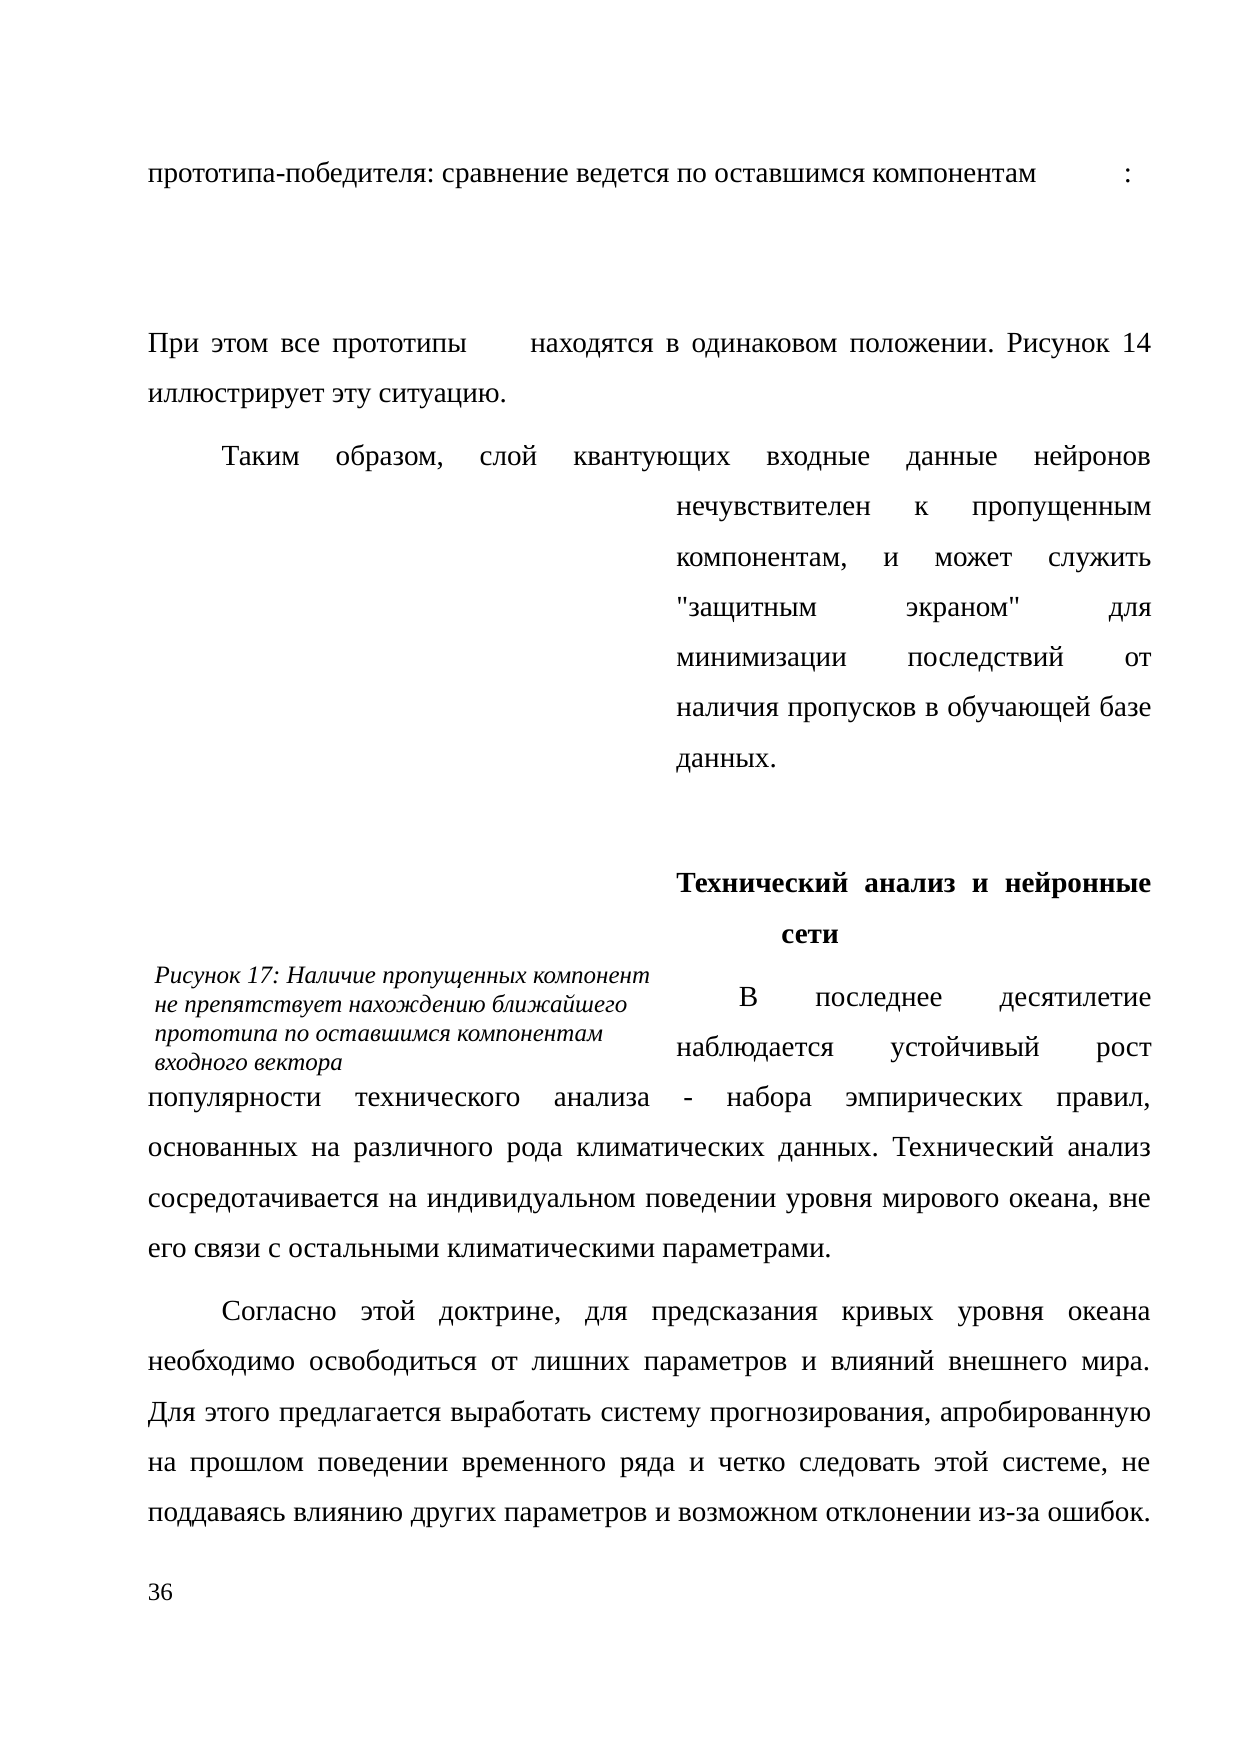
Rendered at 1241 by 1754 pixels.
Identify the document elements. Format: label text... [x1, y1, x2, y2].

text Рисунок 17: Наличие пропущенных компонент не препятствует нахождению ближайшего прототипа по оставшимся компонентам входного вектора [154, 517, 676, 1076]
text Согласно этой доктрине, для предсказания кривых уровня океана необходимо освободиться от лишних параметров и влияний внешнего мира. Для этого предлагается выработать систему прогнозирования, апробированную на прошлом поведении временного ряда и четко следовать этой системе, не поддаваясь влиянию других параметров и возможном отклонении из-за ошибок. [148, 1293, 1152, 1528]
text В последнее десятилетие наблюдается устойчивый рост популярности технического анализа - набора эмпирических правил, основанных на различного рода климатических данных. Технический анализ сосредотачивается на индивидуальном поведении уровня мирового океана, вне его связи с остальными климатическими параметрами. [148, 979, 1152, 1264]
text Таким образом, слой квантующих входные данные нейронов нечувствителен к пропущенным компонентам, и может служить "защитным экраном" для минимизации последствий от наличия пропусков в обучающей базе данных. [148, 438, 1152, 773]
text При этом все прототипы находятся в одинаковом положении. Рисунок 14 иллюстрирует эту ситуацию. [148, 325, 1152, 409]
text прототипа-победителя: сравнение ведется по оставшимся компонентам : [148, 148, 1152, 188]
subtitle Технический анализ и нейронные сети [676, 866, 1152, 949]
